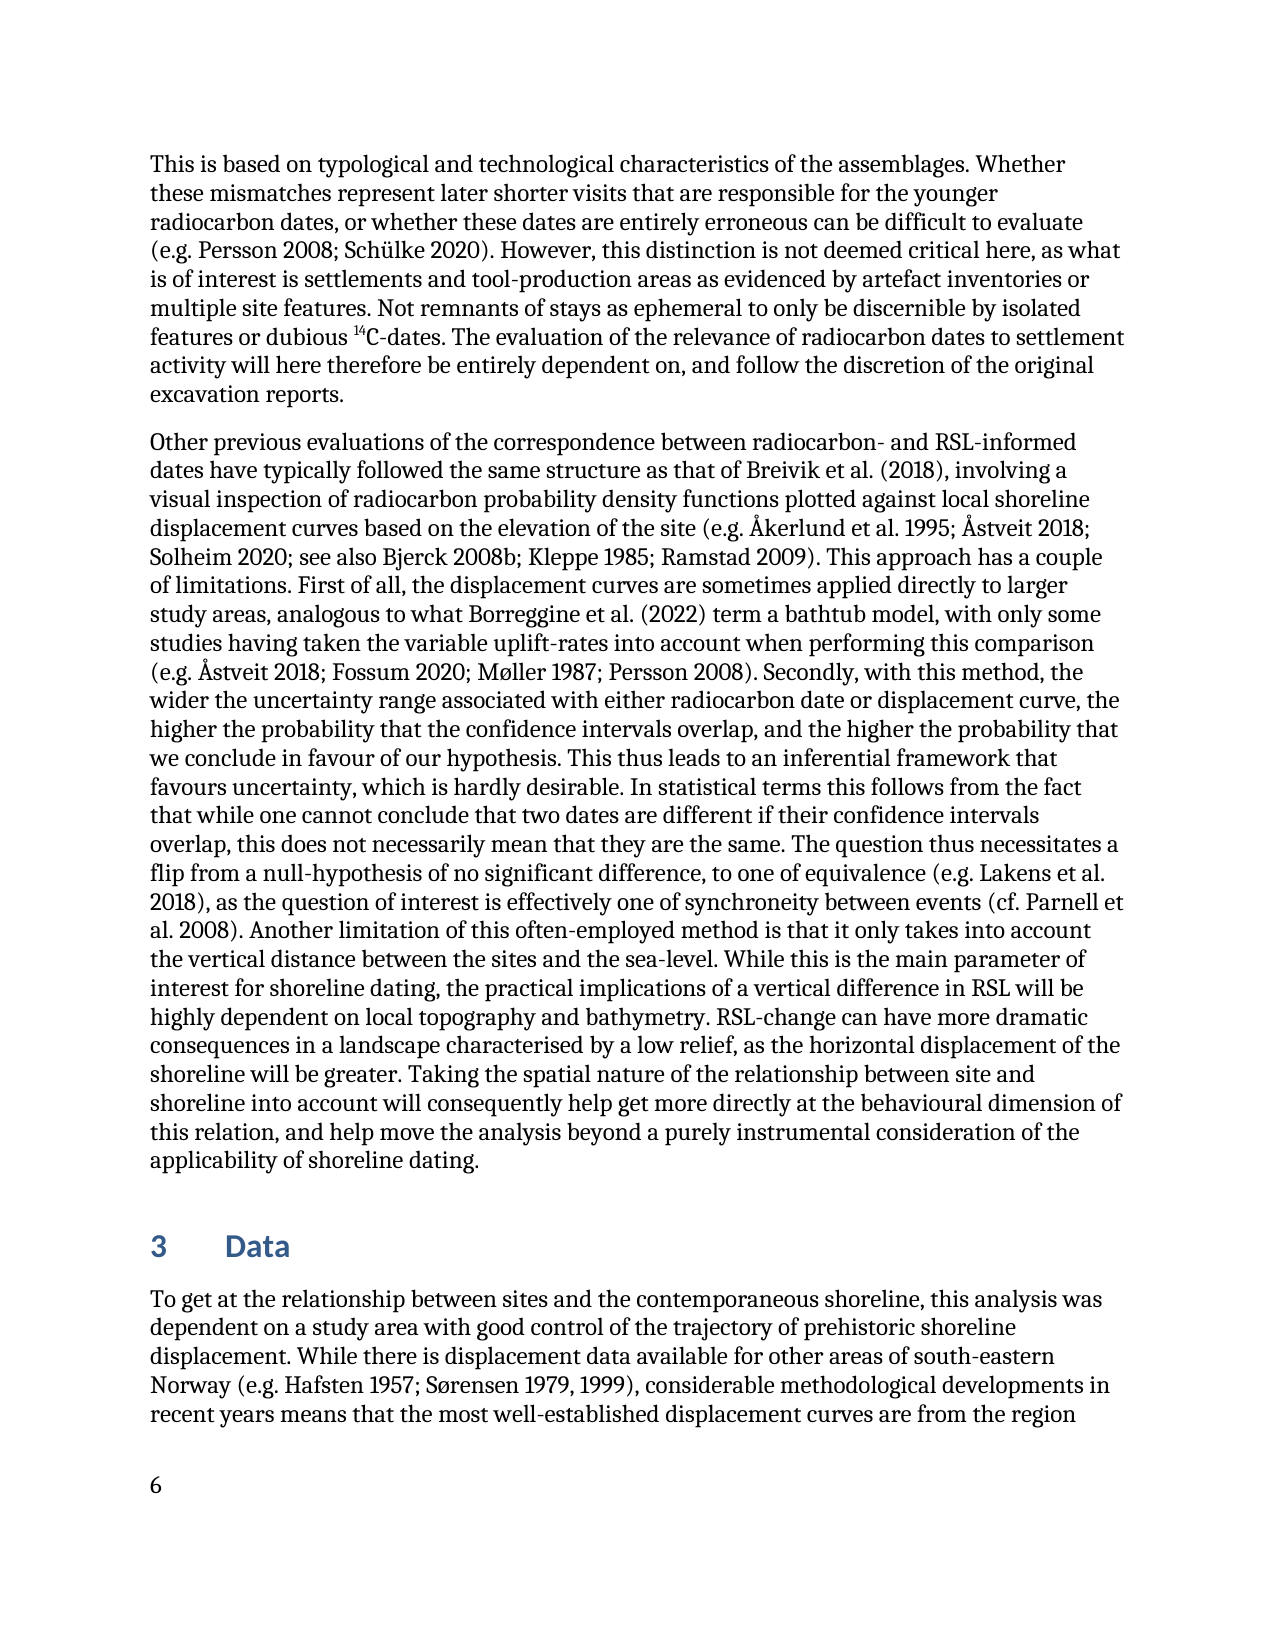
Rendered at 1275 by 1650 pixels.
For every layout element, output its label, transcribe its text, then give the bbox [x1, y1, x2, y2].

subtitle 3 Data [150, 1225, 1125, 1266]
text This is based on typological and technological characteristics of the assemblages. Whether these mismatches represent later shorter visits that are responsible for the younger radiocarbon dates, or whether these dates are entirely erroneous can be difficult to evaluate (e.g. Persson 2008; Schülke 2020). However, this distinction is not deemed critical here, as what is of interest is settlements and tool-production areas as evidenced by artefact inventories or multiple site features. Not remnants of stays as ephemeral to only be discernible by isolated features or dubious 14C-dates. The evaluation of the relevance of radiocarbon dates to settlement activity will here therefore be entirely dependent on, and follow the discretion of the original excavation reports. [150, 150, 1125, 409]
text To get at the relationship between sites and the contemporaneous shoreline, this analysis was dependent on a study area with good control of the trajectory of prehistoric shoreline displacement. While there is displacement data available for other areas of south-eastern Norway (e.g. Hafsten 1957; Sørensen 1979, 1999), considerable methodological developments in recent years means that the most well-established displacement curves are from the region [150, 1284, 1125, 1428]
text Other previous evaluations of the correspondence between radiocarbon- and RSL-informed dates have typically followed the same structure as that of Breivik et al. (2018), involving a visual inspection of radiocarbon probability density functions plotted against local shoreline displacement curves based on the elevation of the site (e.g. Åkerlund et al. 1995; Åstveit 2018; Solheim 2020; see also Bjerck 2008b; Kleppe 1985; Ramstad 2009). This approach has a couple of limitations. First of all, the displacement curves are sometimes applied directly to larger study areas, analogous to what Borreggine et al. (2022) term a bathtub model, with only some studies having taken the variable uplift-rates into account when performing this comparison (e.g. Åstveit 2018; Fossum 2020; Møller 1987; Persson 2008). Secondly, with this method, the wider the uncertainty range associated with either radiocarbon date or displacement curve, the higher the probability that the confidence intervals overlap, and the higher the probability that we conclude in favour of our hypothesis. This thus leads to an inferential framework that favours uncertainty, which is hardly desirable. In statistical terms this follows from the fact that while one cannot conclude that two dates are different if their confidence intervals overlap, this does not necessarily mean that they are the same. The question thus necessitates a flip from a null-hypothesis of no significant difference, to one of equivalence (e.g. Lakens et al. 2018), as the question of interest is effectively one of synchroneity between events (cf. Parnell et al. 2008). Another limitation of this often-employed method is that it only takes into account the vertical distance between the sites and the sea-level. While this is the main parameter of interest for shoreline dating, the practical implications of a vertical difference in RSL will be highly dependent on local topography and bathymetry. RSL-change can have more dramatic consequences in a landscape characterised by a low relief, as the horizontal displacement of the shoreline will be greater. Taking the spatial nature of the relationship between site and shoreline into account will consequently help get more directly at the behavioural dimension of this relation, and help move the analysis beyond a purely instrumental consideration of the applicability of shoreline dating. [150, 427, 1125, 1175]
